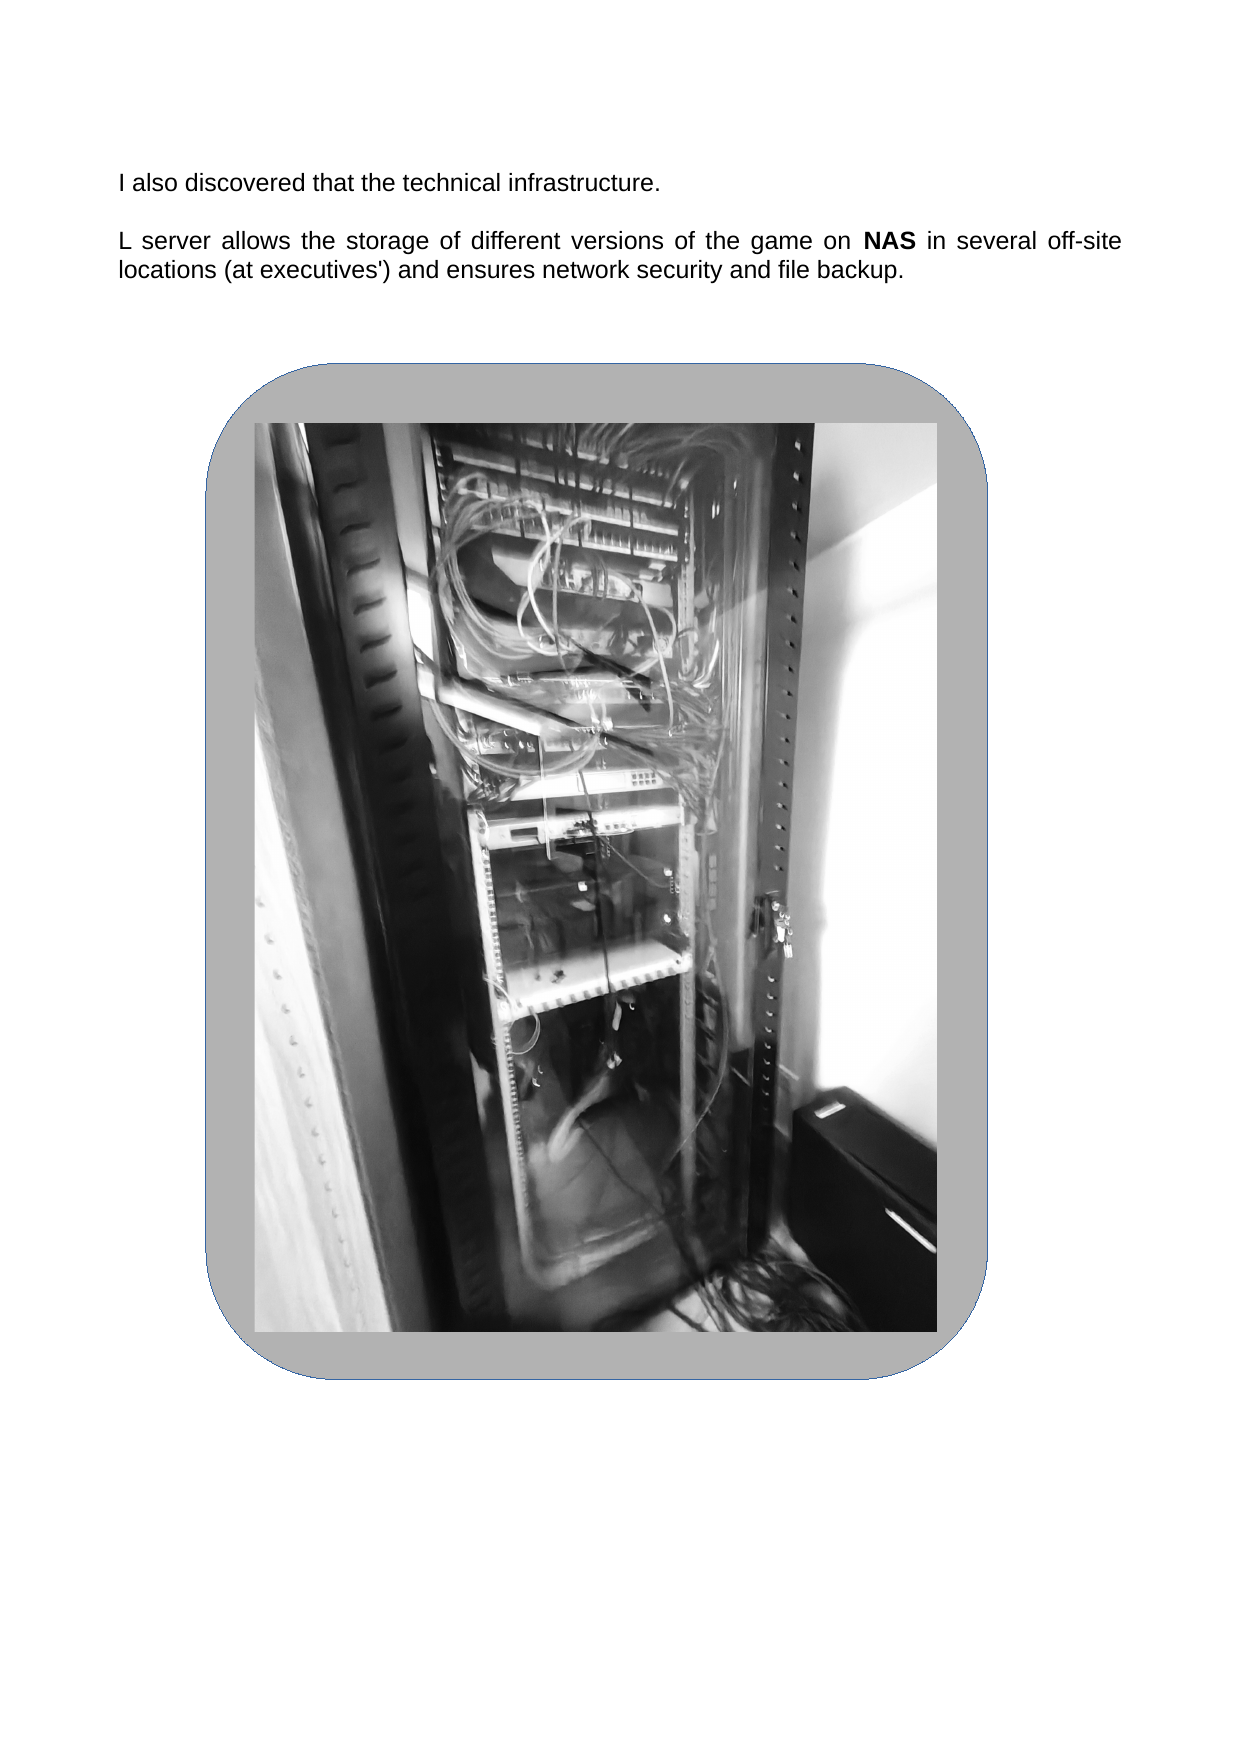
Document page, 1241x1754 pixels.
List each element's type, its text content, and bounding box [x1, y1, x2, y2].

text L server allows the storage of different versions of the game on NAS in several off-site locations (at executives') and ensures network security and file backup. [118, 226, 1122, 283]
text I also discovered that the technical infrastructure. [118, 168, 1122, 197]
